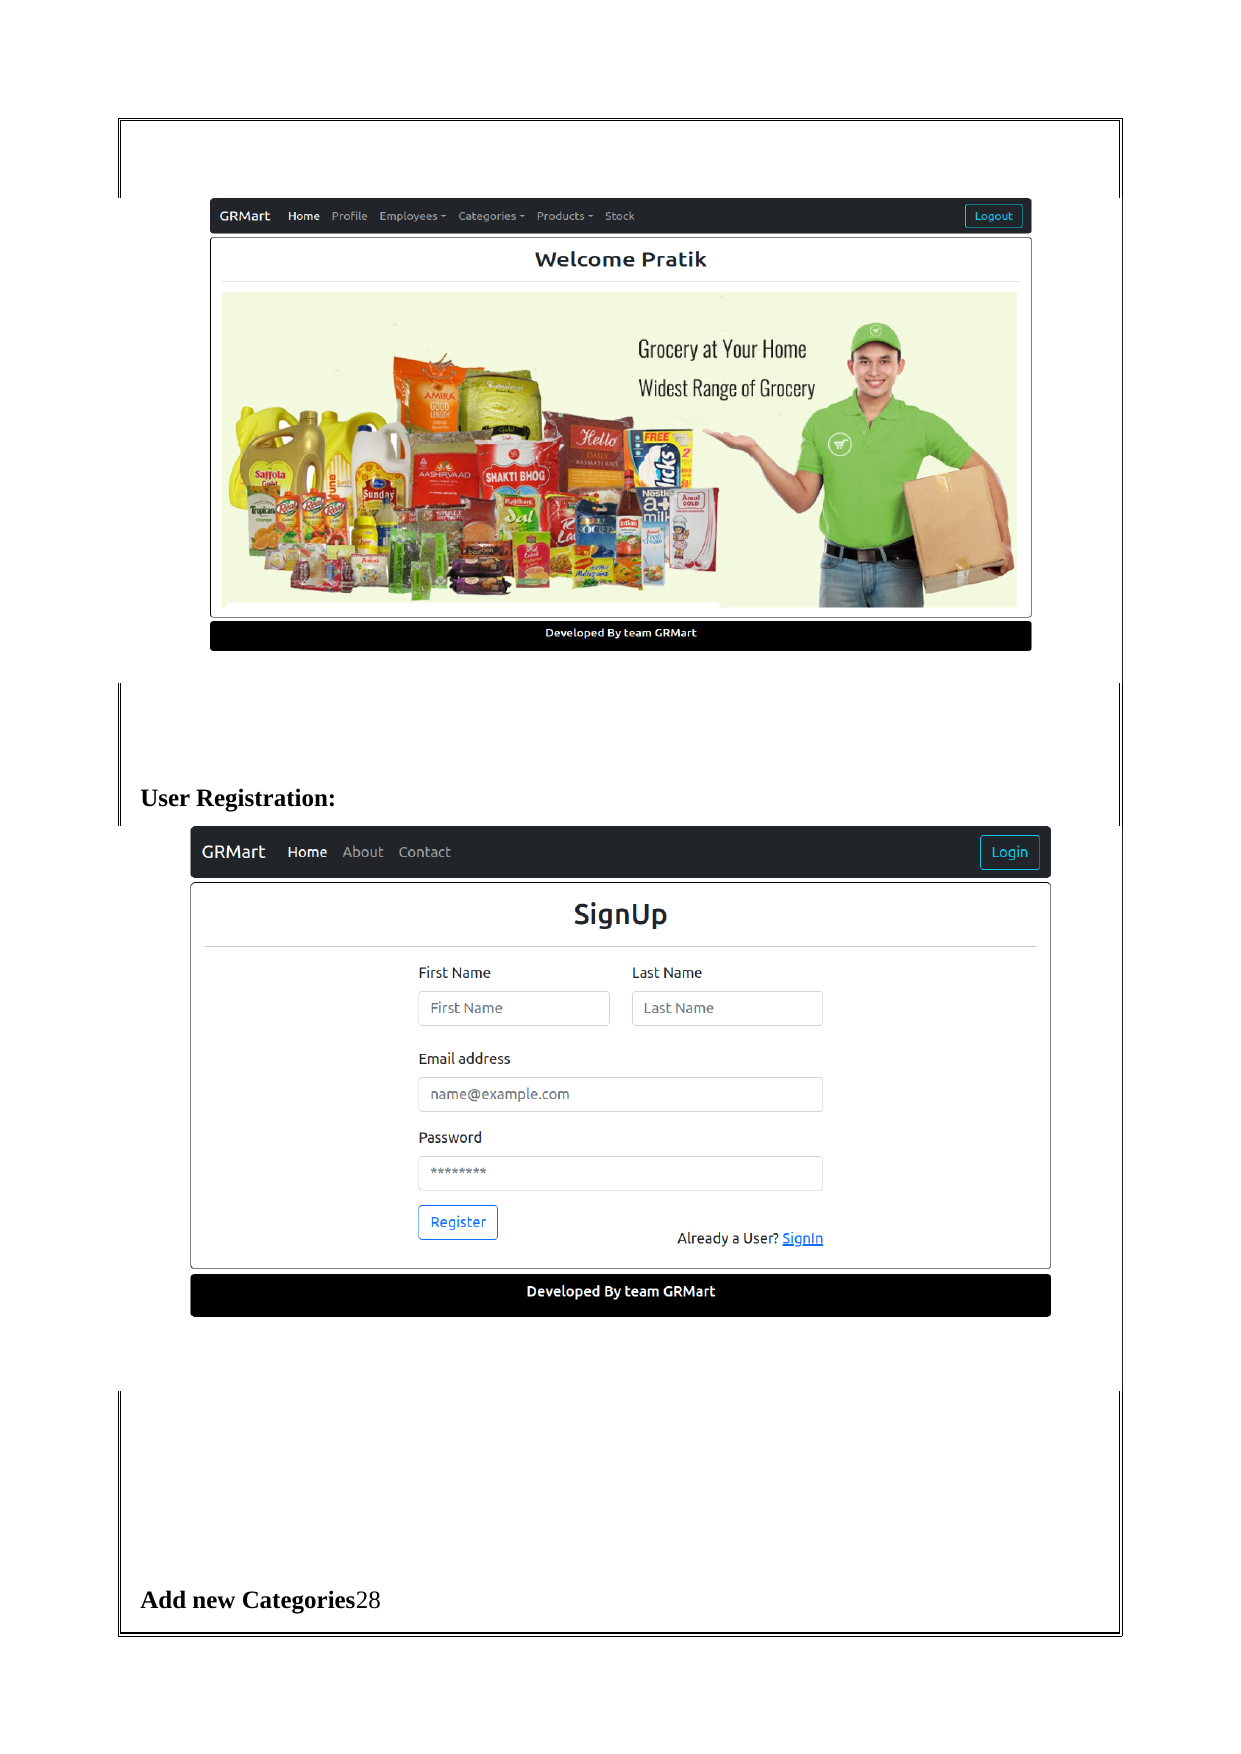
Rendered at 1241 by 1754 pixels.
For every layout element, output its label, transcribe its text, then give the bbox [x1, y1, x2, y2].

picture [118, 198, 1123, 683]
title User Registration: [140, 783, 1100, 812]
picture [118, 826, 1123, 1391]
